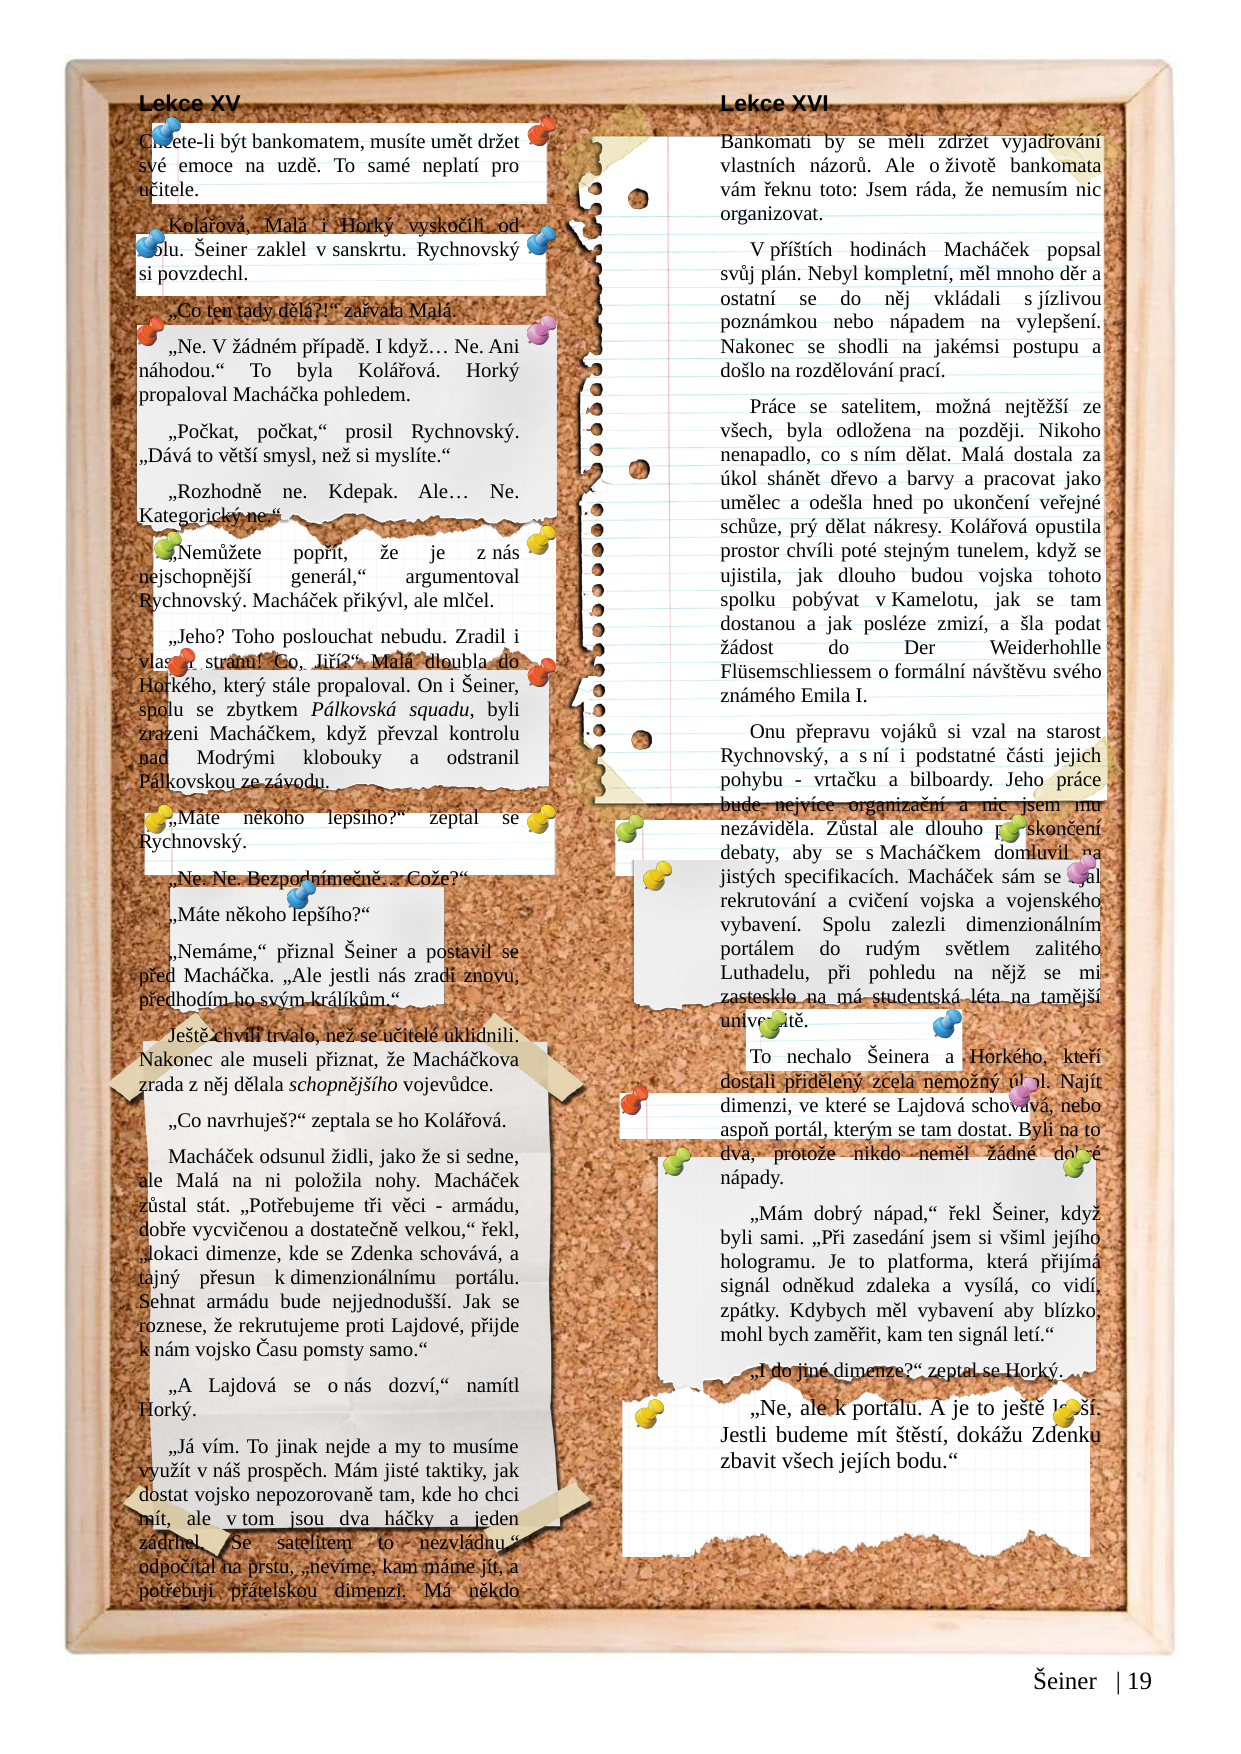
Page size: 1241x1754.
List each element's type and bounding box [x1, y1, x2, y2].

picture [59, 54, 1182, 1662]
